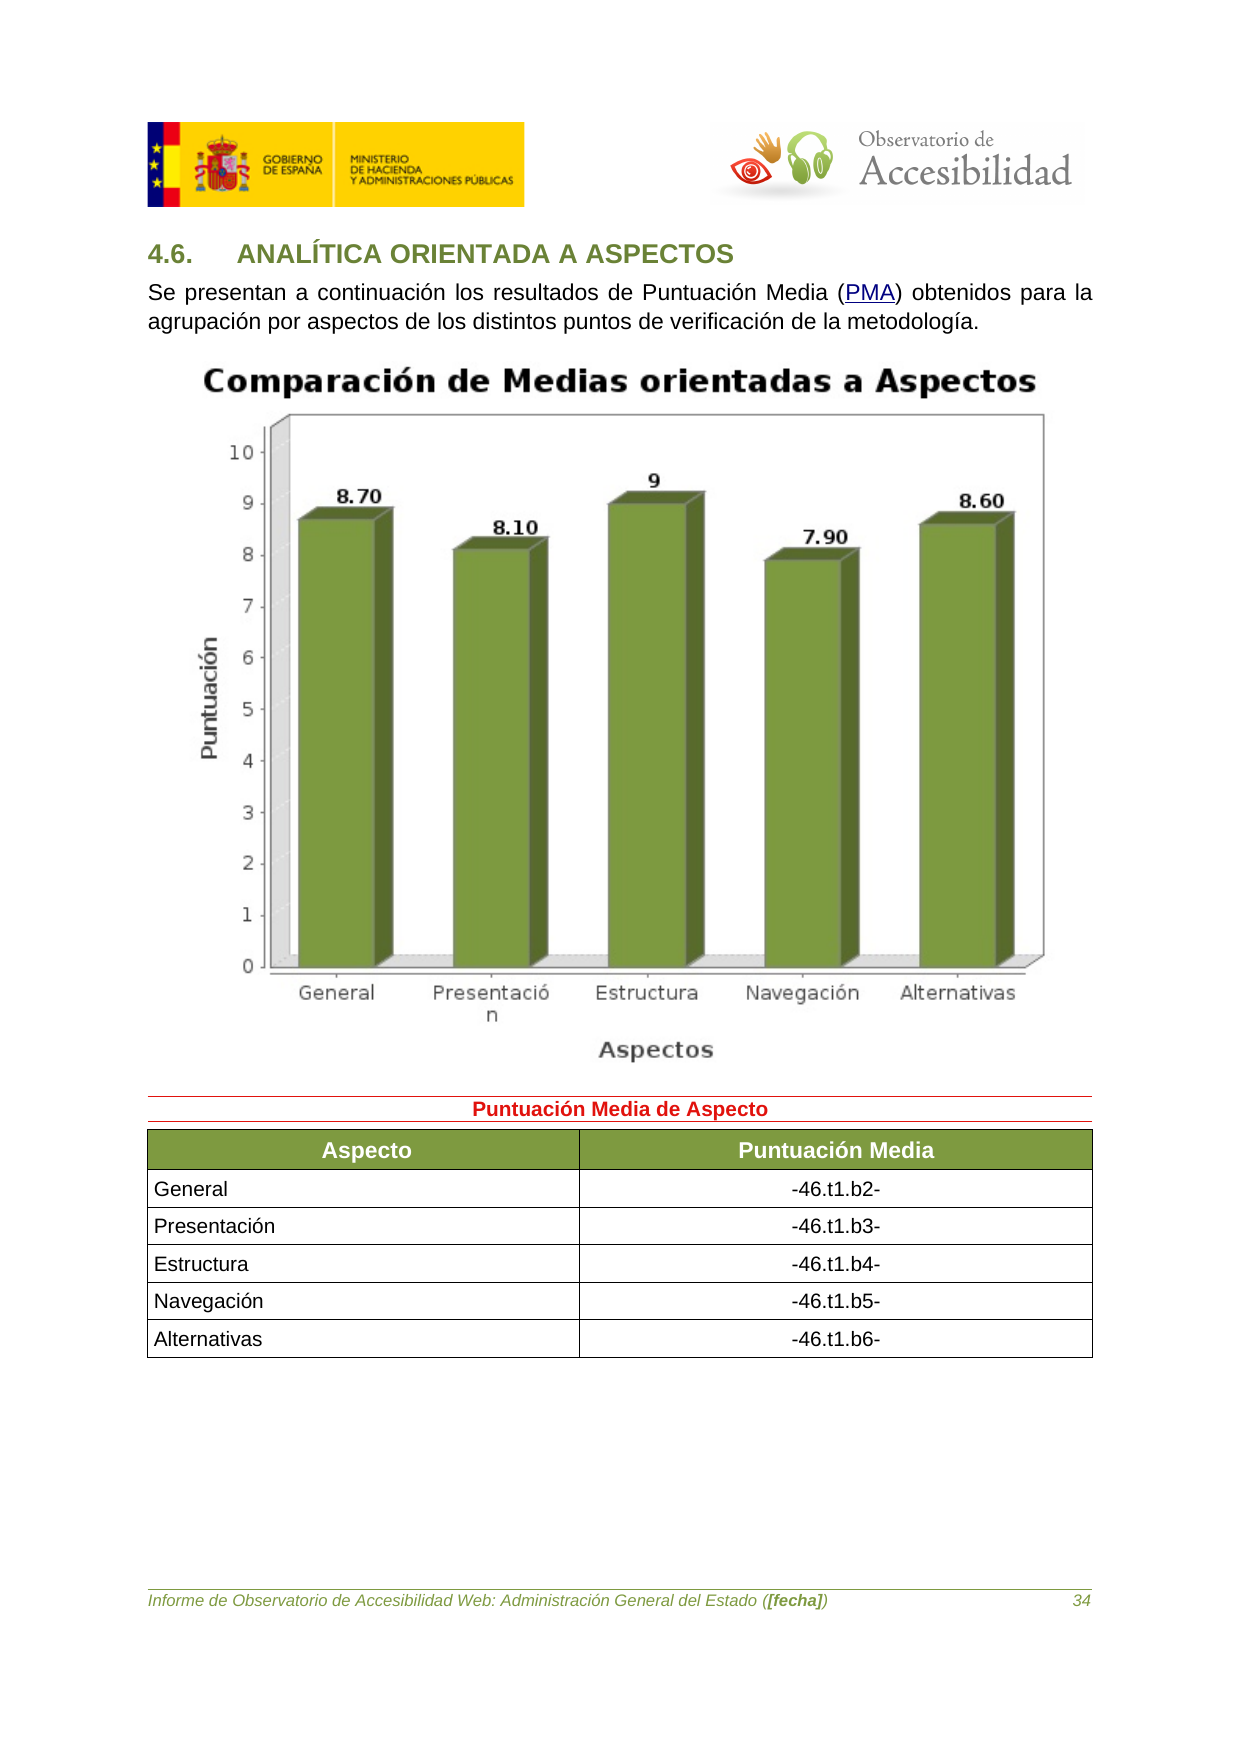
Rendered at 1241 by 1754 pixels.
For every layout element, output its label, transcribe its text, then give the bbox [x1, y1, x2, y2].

table_cell -46.t1.b2- [580, 1170, 1092, 1207]
picture [710, 122, 1086, 205]
table_cell Estructura [148, 1245, 579, 1282]
picture [178, 361, 1062, 1072]
table_cell -46.t1.b5- [580, 1283, 1092, 1319]
table_cell General [148, 1170, 579, 1207]
table_cell Alternativas [148, 1320, 579, 1357]
text Puntuación Media de Aspecto [148, 1097, 1092, 1121]
text Se presentan a continuación los resultados de Puntuación Media (PMA) obtenidos para la agrupación por aspectos de los distintos puntos de verificación de la metodología. [148, 279, 1092, 334]
list Analítica orientada a aspectos [148, 238, 1092, 269]
table_cell Presentación [148, 1208, 579, 1244]
picture [147, 122, 525, 207]
table_cell -46.t1.b4- [580, 1245, 1092, 1282]
table_cell -46.t1.b3- [580, 1208, 1092, 1244]
table_cell Navegación [148, 1283, 579, 1319]
table_header Aspecto [148, 1130, 579, 1169]
table_cell -46.t1.b6- [580, 1320, 1092, 1357]
table_header Puntuación Media [580, 1130, 1092, 1169]
